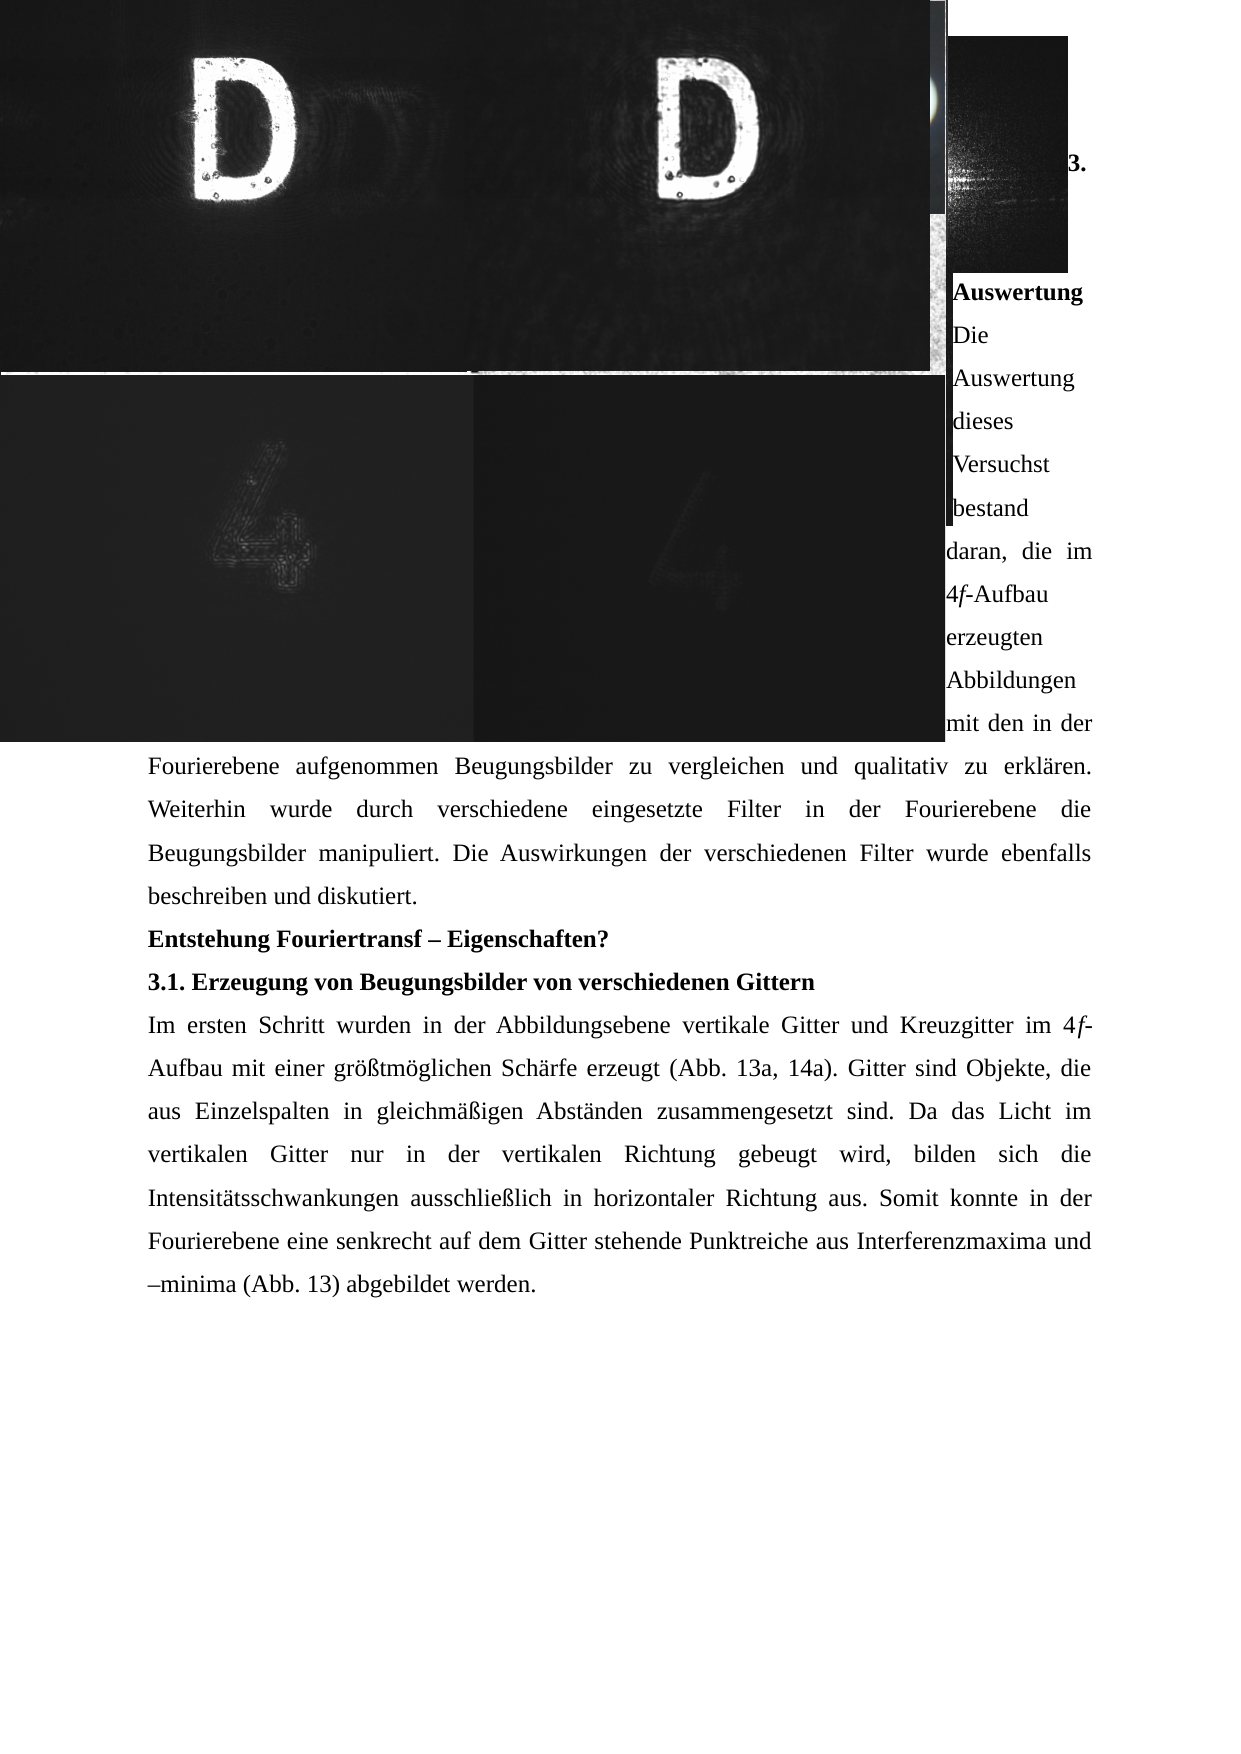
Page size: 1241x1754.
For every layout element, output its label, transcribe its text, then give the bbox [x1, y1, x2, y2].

picture [0, 0, 1068, 742]
text 3.1. Erzeugung von Beugungsbilder von verschiedenen Gittern [148, 967, 1093, 996]
text Die Auswertung dieses Versuchst bestand daran, die im 4f-Aufbau erzeugten Abbildungen mit den in der Fourierebene aufgenommen Beugungsbilder zu vergleichen und qualitativ zu erklären. Weiterhin wurde durch verschiedene eingesetzte Filter in der Fourierebene die Beugungsbilder manipuliert. Die Auswirkungen der verschiedenen Filter wurde ebenfalls beschreiben und diskutiert. [148, 320, 1093, 909]
text 3. Auswertung [953, 148, 1093, 306]
text Entstehung Fouriertransf – Eigenschaften? [148, 924, 1093, 953]
text Im ersten Schritt wurden in der Abbildungsebene vertikale Gitter und Kreuzgitter im 4f-Aufbau mit einer größtmöglichen Schärfe erzeugt (Abb. 13a, 14a). Gitter sind Objekte, die aus Einzelspalten in gleichmäßigen Abständen zusammengesetzt sind. Da das Licht im vertikalen Gitter nur in der vertikalen Richtung gebeugt wird, bilden sich die Intensitätsschwankungen ausschließlich in horizontaler Richtung aus. Somit konnte in der Fourierebene eine senkrecht auf dem Gitter stehende Punktreiche aus Interferenzmaxima und –minima (Abb. 13) abgebildet werden. [148, 1010, 1093, 1298]
